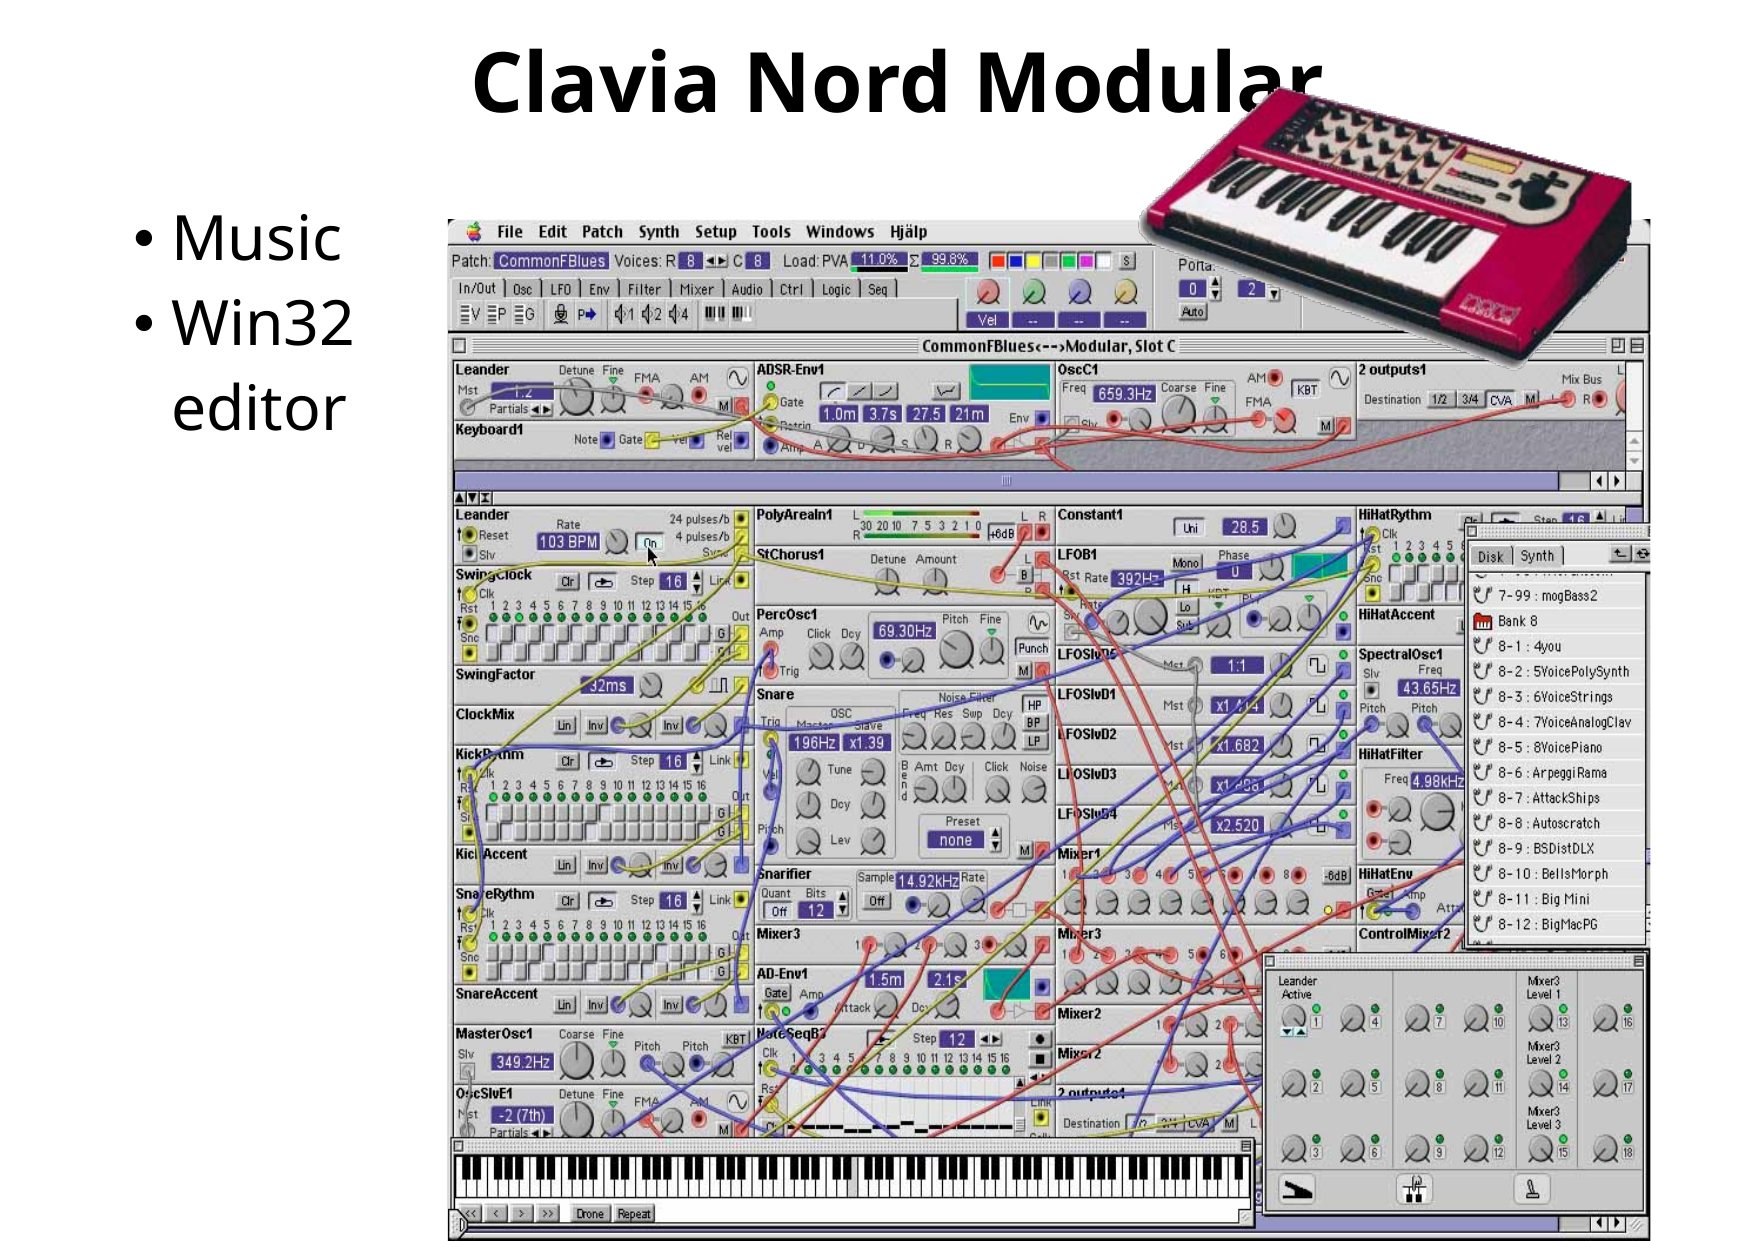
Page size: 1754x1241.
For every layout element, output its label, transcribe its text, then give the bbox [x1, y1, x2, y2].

list [1651, 279, 1699, 449]
list [1661, 194, 1699, 279]
list Clavia Nord Modular [21, 23, 1699, 137]
picture [447, 51, 1661, 1241]
list Music [133, 194, 1115, 279]
list Win32 editor [133, 279, 447, 449]
